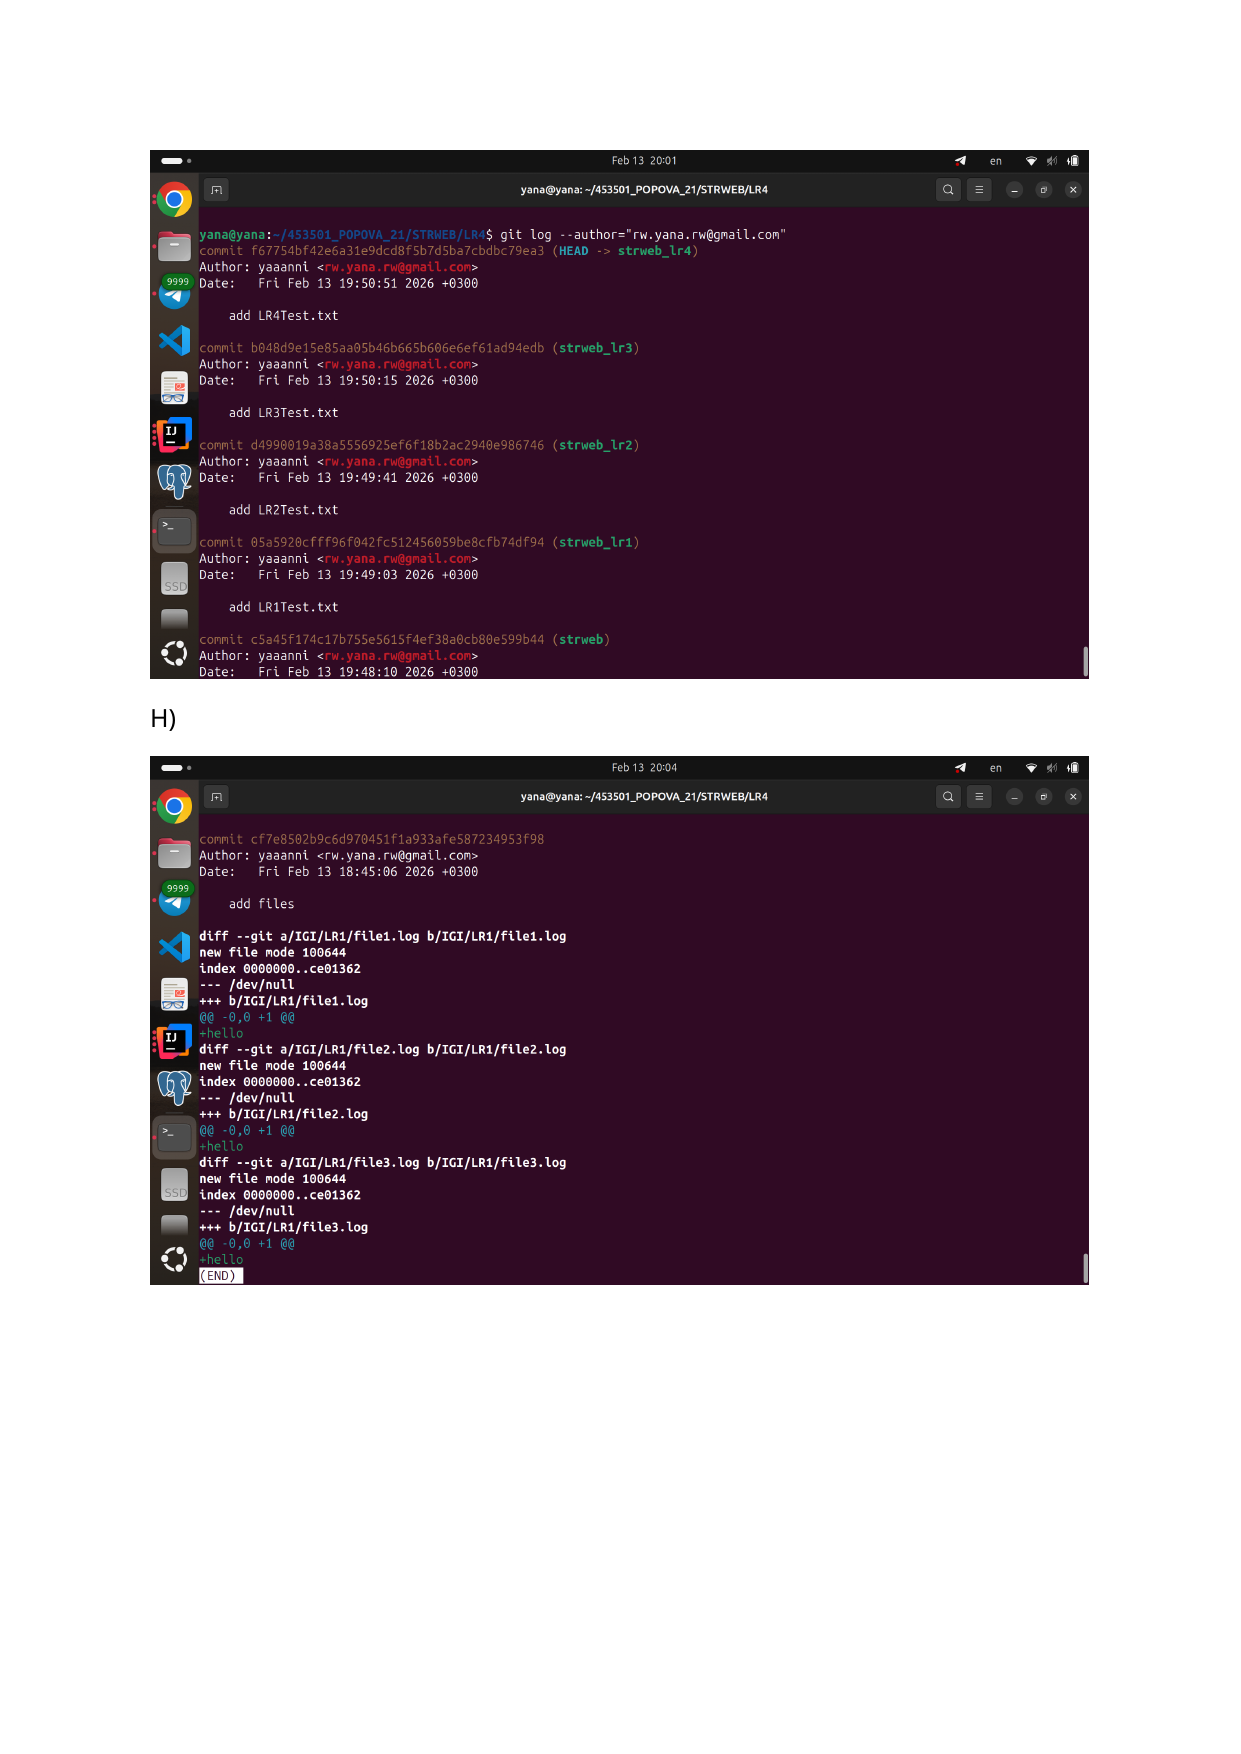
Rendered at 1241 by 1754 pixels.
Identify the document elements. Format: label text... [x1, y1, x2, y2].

text H) [150, 700, 1090, 734]
